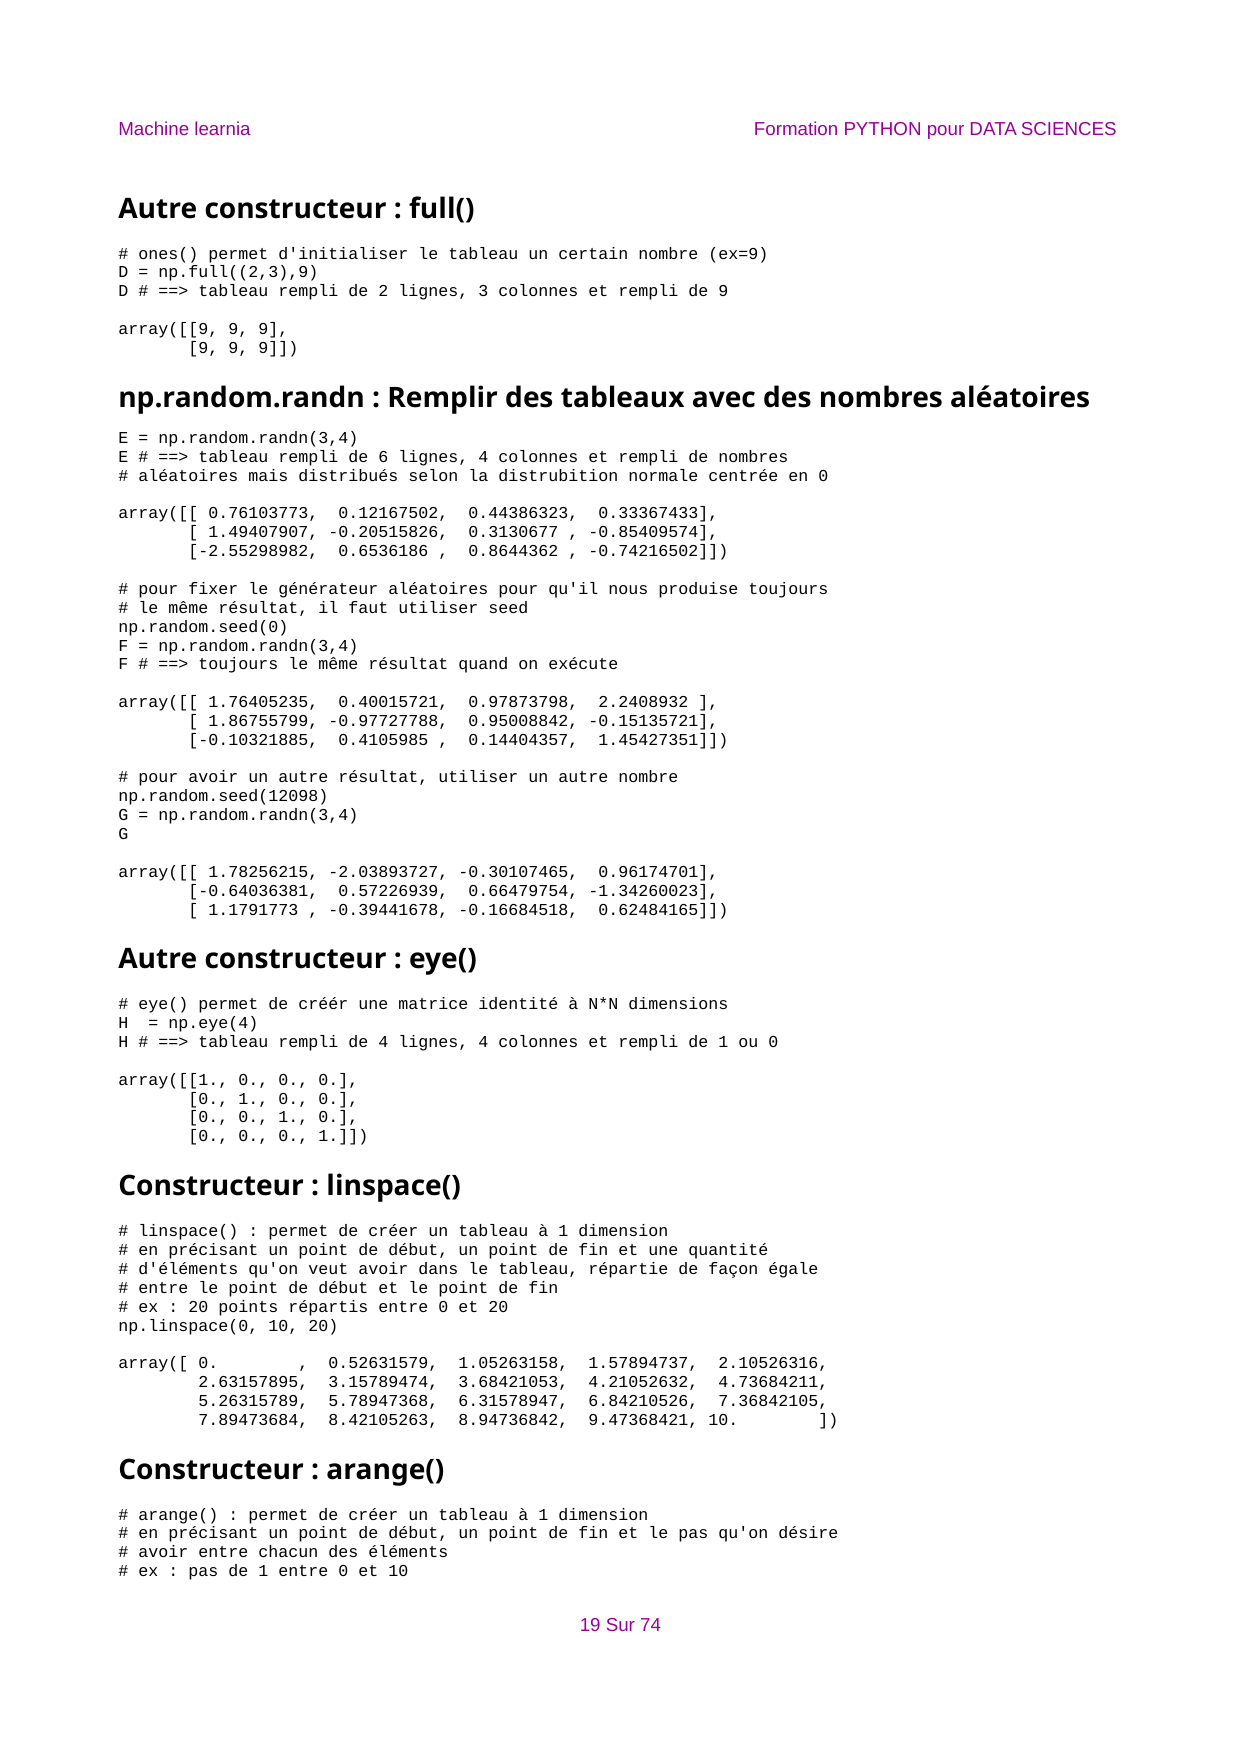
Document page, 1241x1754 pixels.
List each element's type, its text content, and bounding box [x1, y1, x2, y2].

text G = np.random.randn(3,4) [118, 807, 1122, 826]
text 7.89473684, 8.42105263, 8.94736842, 9.47368421, 10. ]) [118, 1411, 1122, 1430]
text [ 1.1791773 , -0.39441678, -0.16684518, 0.62484165]]) [118, 901, 1122, 920]
text array([[ 0.76103773, 0.12167502, 0.44386323, 0.33367433], [118, 505, 1122, 524]
text [ 1.86755799, -0.97727788, 0.95008842, -0.15135721], [118, 712, 1122, 731]
text [0., 0., 0., 1.]]) [118, 1128, 1122, 1147]
subtitle Constructeur : arange() [118, 1449, 1122, 1487]
text # le même résultat, il faut utiliser seed [118, 599, 1122, 618]
subtitle np.random.randn : Remplir des tableaux avec des nombres aléatoires [118, 377, 1122, 416]
text D = np.full((2,3),9) [118, 264, 1122, 283]
text # pour avoir un autre résultat, utiliser un autre nombre [118, 769, 1122, 788]
text np.random.seed(12098) [118, 788, 1122, 807]
text [0., 0., 1., 0.], [118, 1109, 1122, 1128]
subtitle Constructeur : linspace() [118, 1166, 1122, 1204]
text # avoir entre chacun des éléments [118, 1544, 1122, 1563]
text E = np.random.randn(3,4) [118, 430, 1122, 448]
text # pour fixer le générateur aléatoires pour qu'il nous produise toujours [118, 581, 1122, 599]
text # ones() permet d'initialiser le tableau un certain nombre (ex=9) [118, 245, 1122, 264]
text [-0.64036381, 0.57226939, 0.66479754, -1.34260023], [118, 882, 1122, 901]
text H = np.eye(4) [118, 1015, 1122, 1034]
subtitle Autre constructeur : full() [118, 188, 1122, 226]
text # ex : pas de 1 entre 0 et 10 [118, 1563, 1122, 1582]
text array([[ 1.78256215, -2.03893727, -0.30107465, 0.96174701], [118, 863, 1122, 882]
text # en précisant un point de début, un point de fin et le pas qu'on désire [118, 1525, 1122, 1544]
text array([ 0. , 0.52631579, 1.05263158, 1.57894737, 2.10526316, [118, 1355, 1122, 1374]
text [-0.10321885, 0.4105985 , 0.14404357, 1.45427351]]) [118, 731, 1122, 750]
text [ 1.49407907, -0.20515826, 0.3130677 , -0.85409574], [118, 524, 1122, 543]
text D # ==> tableau rempli de 2 lignes, 3 colonnes et rempli de 9 [118, 283, 1122, 302]
text [0., 1., 0., 0.], [118, 1090, 1122, 1109]
text 2.63157895, 3.15789474, 3.68421053, 4.21052632, 4.73684211, [118, 1374, 1122, 1392]
text # eye() permet de créér une matrice identité à N*N dimensions [118, 996, 1122, 1015]
text [9, 9, 9]]) [118, 339, 1122, 358]
text # d'éléments qu'on veut avoir dans le tableau, répartie de façon égale [118, 1261, 1122, 1279]
text array([[9, 9, 9], [118, 321, 1122, 339]
text 5.26315789, 5.78947368, 6.31578947, 6.84210526, 7.36842105, [118, 1392, 1122, 1411]
text # arange() : permet de créer un tableau à 1 dimension [118, 1506, 1122, 1525]
text [-2.55298982, 0.6536186 , 0.8644362 , -0.74216502]]) [118, 543, 1122, 562]
text F = np.random.randn(3,4) [118, 637, 1122, 656]
text E # ==> tableau rempli de 6 lignes, 4 colonnes et rempli de nombres [118, 448, 1122, 467]
text F # ==> toujours le même résultat quand on exécute [118, 656, 1122, 675]
text # ex : 20 points répartis entre 0 et 20 [118, 1298, 1122, 1317]
text G [118, 826, 1122, 844]
text H # ==> tableau rempli de 4 lignes, 4 colonnes et rempli de 1 ou 0 [118, 1034, 1122, 1052]
text # entre le point de début et le point de fin [118, 1279, 1122, 1298]
text # linspace() : permet de créer un tableau à 1 dimension [118, 1223, 1122, 1242]
text array([[ 1.76405235, 0.40015721, 0.97873798, 2.2408932 ], [118, 694, 1122, 712]
text array([[1., 0., 0., 0.], [118, 1071, 1122, 1090]
text # aléatoires mais distribués selon la distrubition normale centrée en 0 [118, 467, 1122, 486]
subtitle Autre constructeur : eye() [118, 939, 1122, 977]
text np.linspace(0, 10, 20) [118, 1317, 1122, 1336]
text np.random.seed(0) [118, 618, 1122, 637]
text # en précisant un point de début, un point de fin et une quantité [118, 1242, 1122, 1261]
